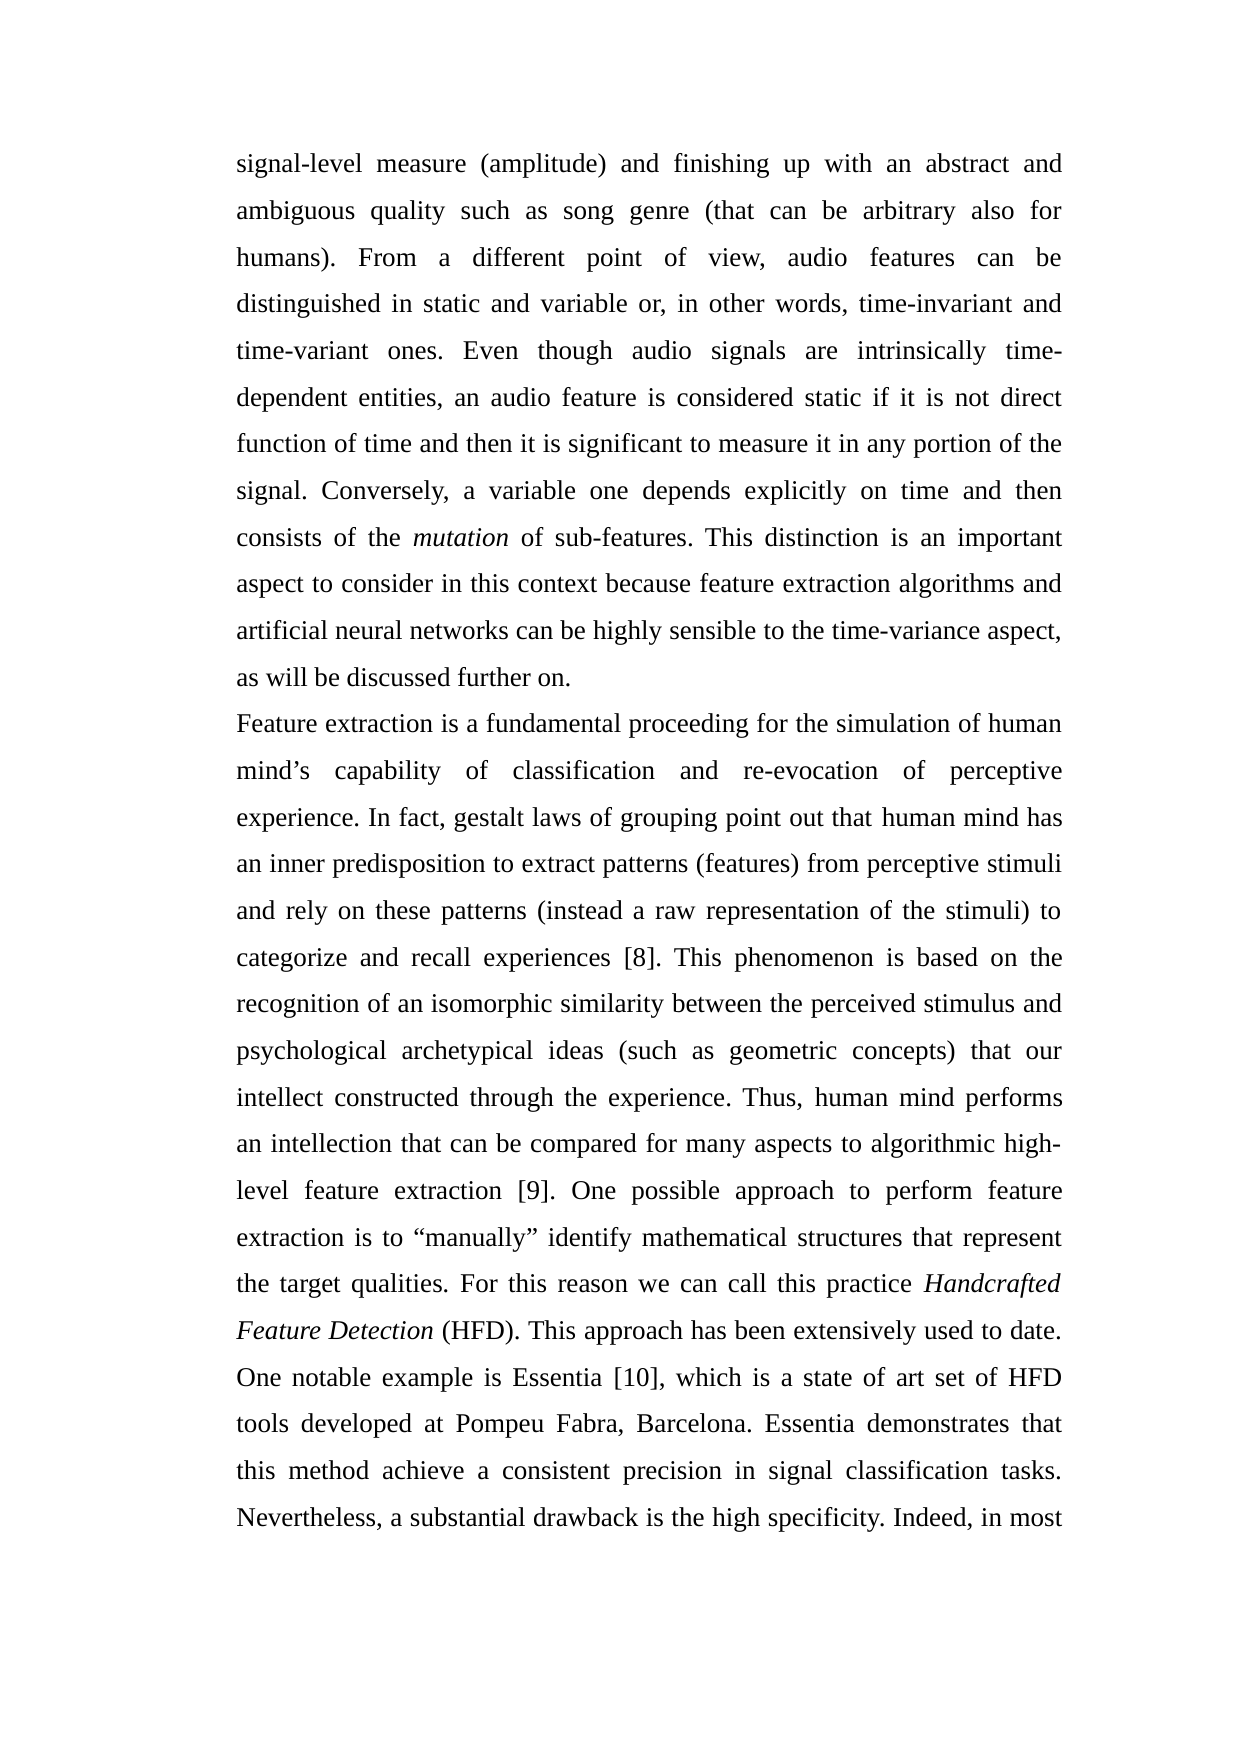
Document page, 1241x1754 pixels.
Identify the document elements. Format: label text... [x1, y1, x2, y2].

text Feature extraction is a fundamental proceeding for the simulation of human mind’s capability of classification and re-evocation of perceptive experience. In fact, gestalt laws of grouping point out that human mind has an inner predisposition to extract patterns (features) from perceptive stimuli and rely on these patterns (instead a raw representation of the stimuli) to categorize and recall experiences [8]. This phenomenon is based on the recognition of an isomorphic similarity between the perceived stimulus and psychological archetypical ideas (such as geometric concepts) that our intellect constructed through the experience. Thus, human mind performs an intellection that can be compared for many aspects to algorithmic high-level feature extraction [9]. One possible approach to perform feature extraction is to “manually” identify mathematical structures that represent the target qualities. For this reason we can call this practice Handcrafted Feature Detection (HFD). This approach has been extensively used to date. One notable example is Essentia [10], which is a state of art set of HFD tools developed at Pompeu Fabra, Barcelona. Essentia demonstrates that this method achieve a consistent precision in signal classification tasks. Nevertheless, a substantial drawback is the high specificity. Indeed, in most [236, 708, 1063, 1532]
text signal-level measure (amplitude) and finishing up with an abstract and ambiguous quality such as song genre (that can be arbitrary also for humans). From a different point of view, audio features can be distinguished in static and variable or, in other words, time-invariant and time-variant ones. Even though audio signals are intrinsically time-dependent entities, an audio feature is considered static if it is not direct function of time and then it is significant to measure it in any portion of the signal. Conversely, a variable one depends explicitly on time and then consists of the mutation of sub-features. This distinction is an important aspect to consider in this context because feature extraction algorithms and artificial neural networks can be highly sensible to the time-variance aspect, as will be discussed further on. [236, 148, 1063, 692]
